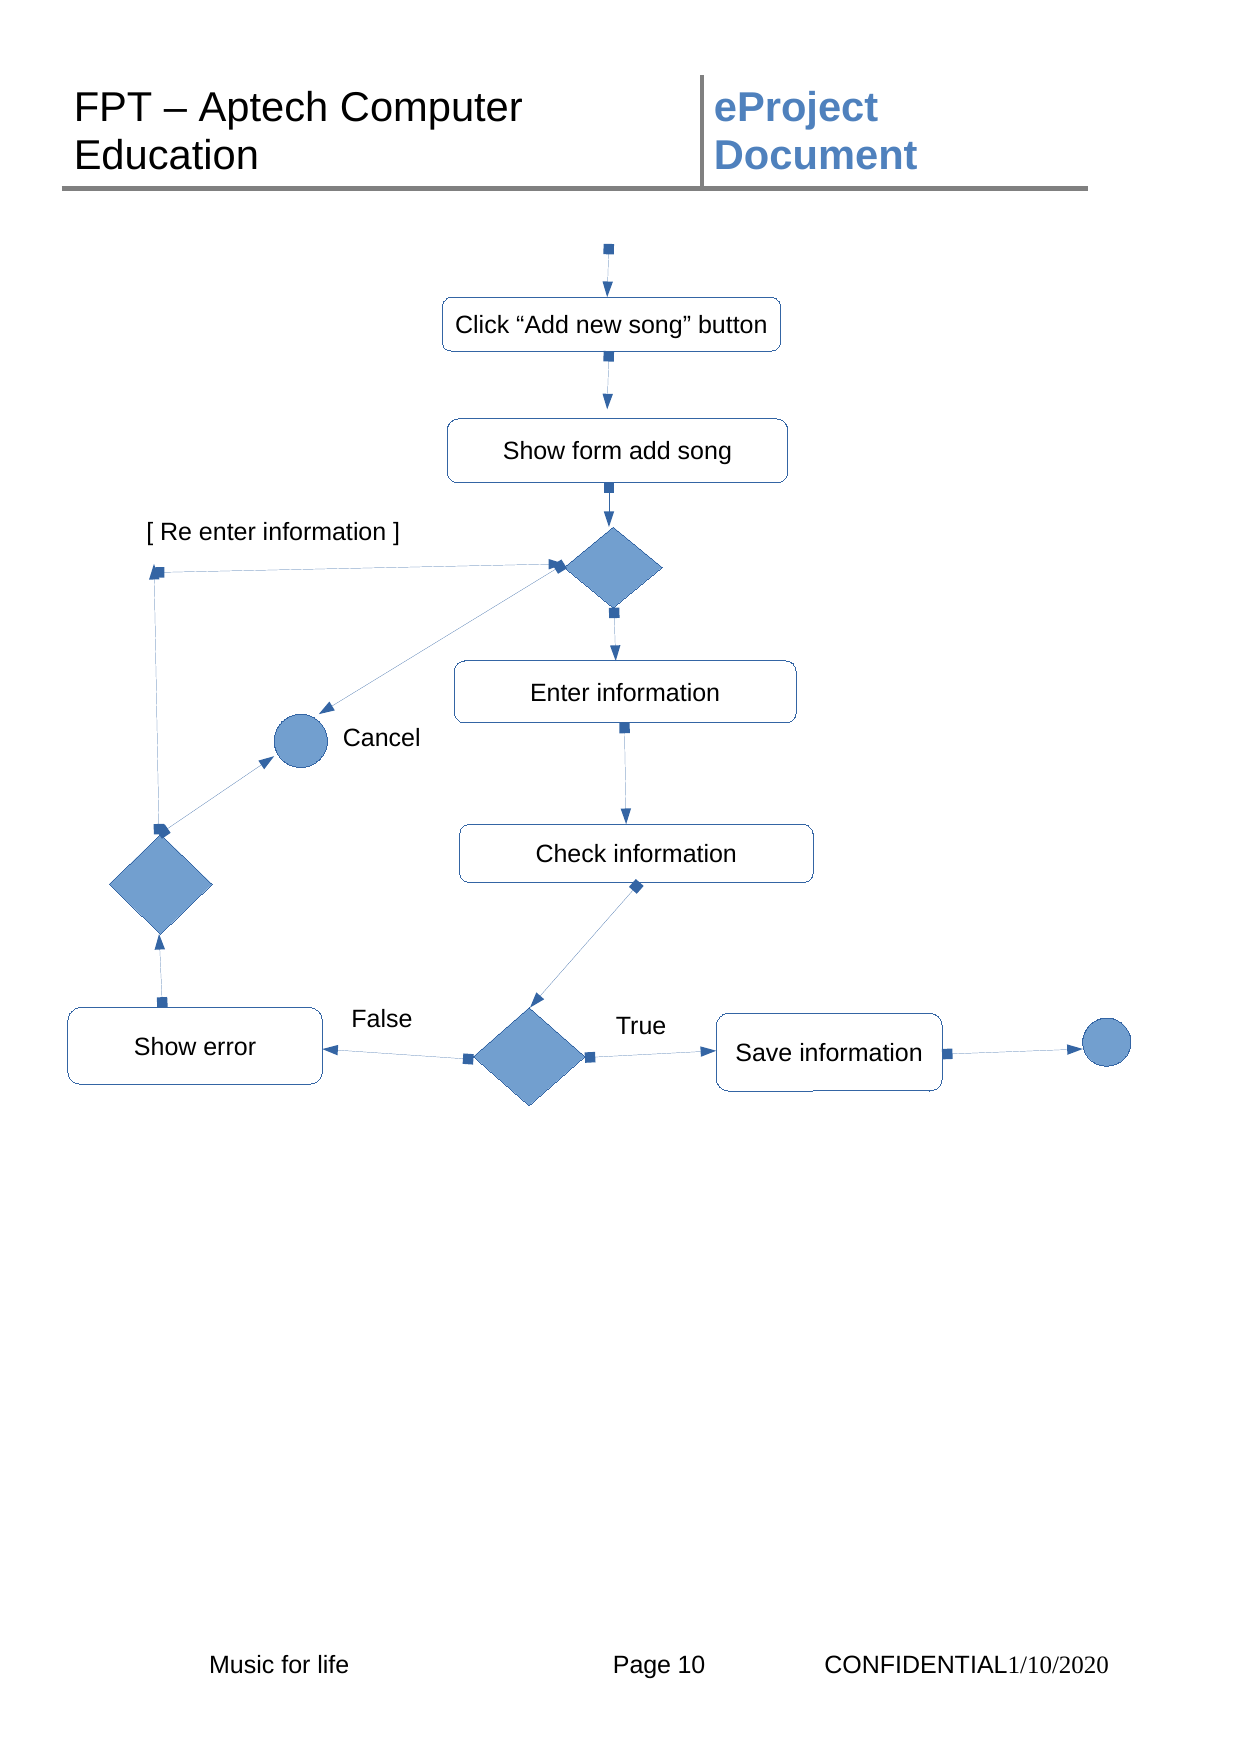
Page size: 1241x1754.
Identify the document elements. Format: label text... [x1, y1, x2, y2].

text [ Re enter information ] [146, 517, 1172, 546]
